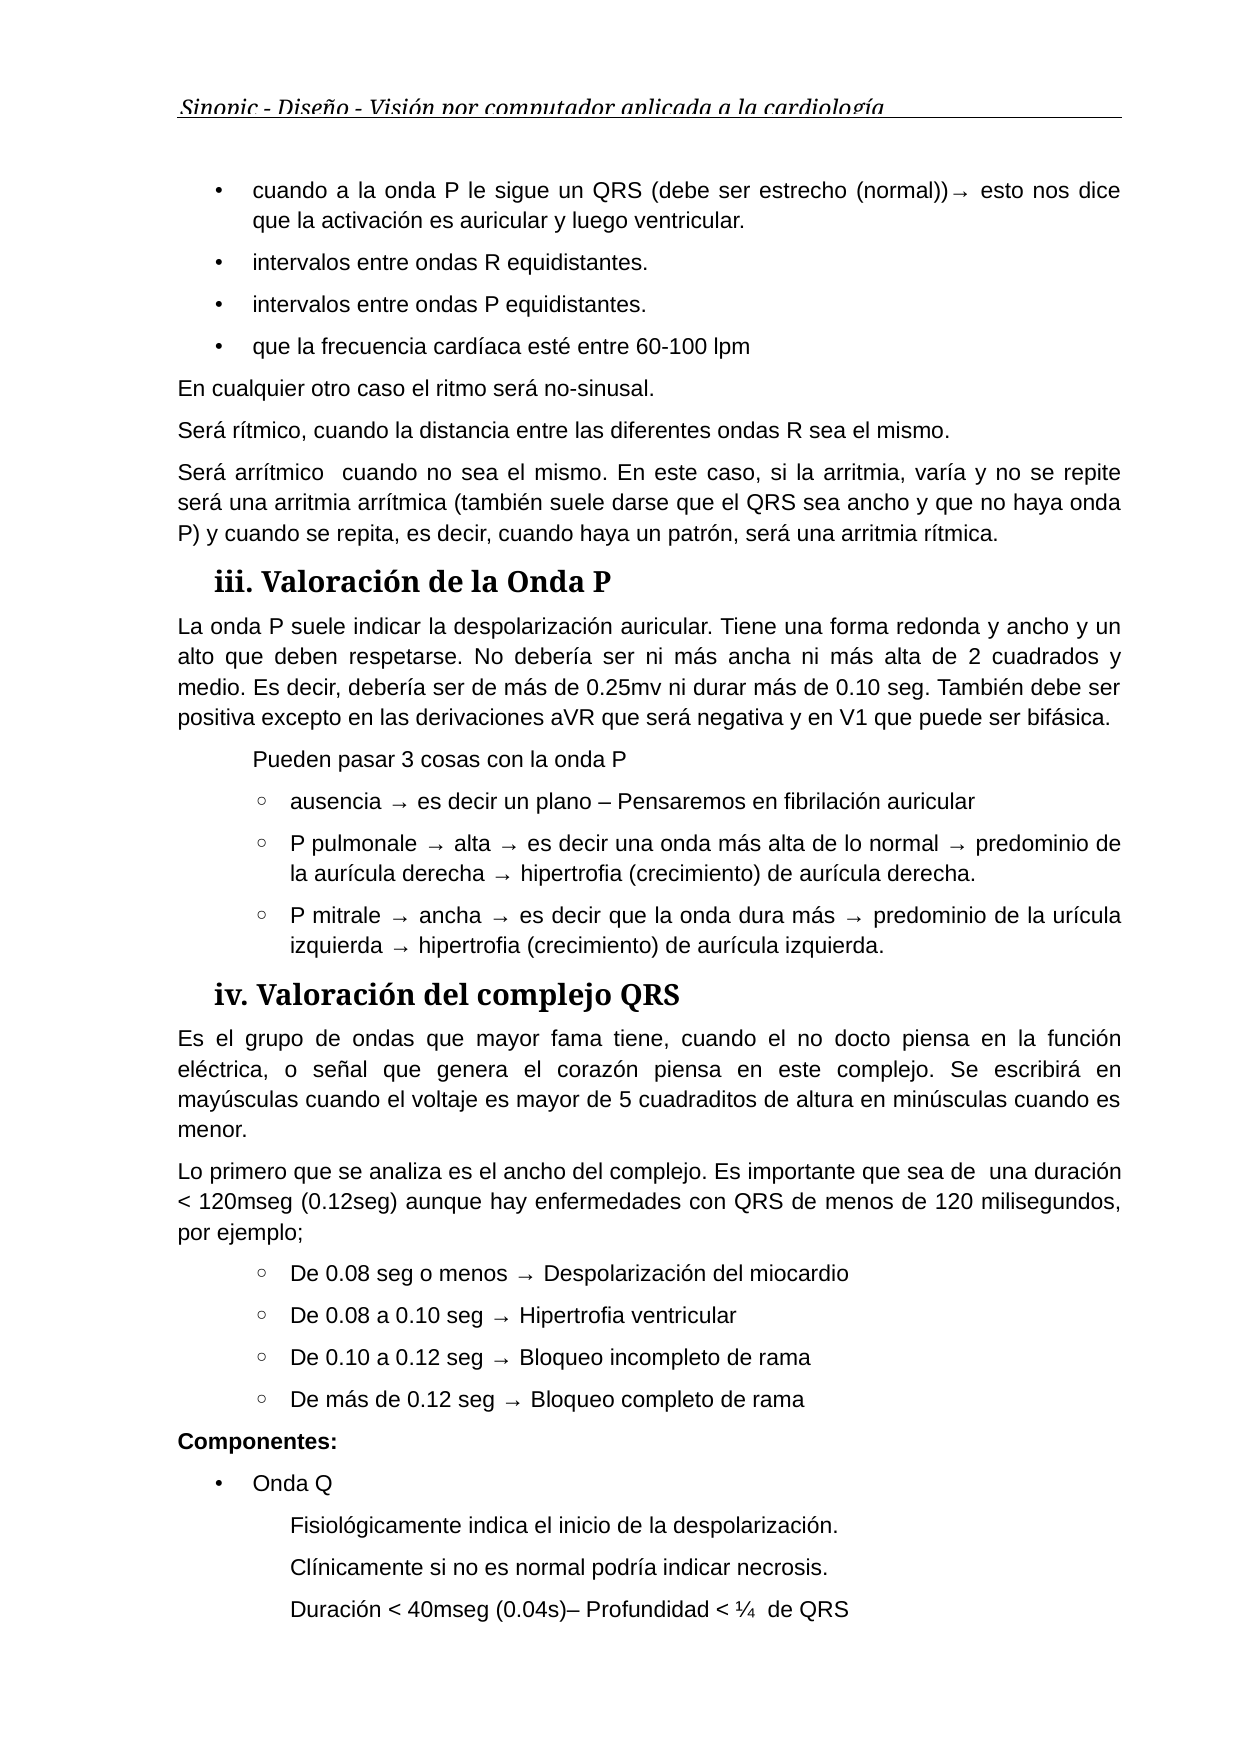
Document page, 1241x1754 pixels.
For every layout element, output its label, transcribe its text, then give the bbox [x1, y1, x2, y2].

list intervalos entre ondas P equidistantes. [215, 291, 1122, 318]
list Clínicamente si no es normal podría indicar necrosis. [252, 1554, 1122, 1581]
list Pueden pasar 3 cosas con la onda P [215, 746, 1122, 772]
text La onda P suele indicar la despolarización auricular. Tiene una forma redonda y ancho y un alto que deben respetarse. No debería ser ni más ancha ni más alta de 2 cuadrados y medio. Es decir, debería ser de más de 0.25mv ni durar más de 0.10 seg. También debe ser positiva excepto en las derivaciones aVR que será negativa y en V1 que puede ser bifásica. [177, 613, 1122, 730]
list que la frecuencia cardíaca esté entre 60-100 lpm [215, 333, 1122, 359]
list Valoración del complejo QRS [207, 974, 1122, 1014]
list P mitrale → ancha → es decir que la onda dura más → predominio de la urícula izquierda → hipertrofia (crecimiento) de aurícula izquierda. [252, 902, 1122, 958]
list cuando a la onda P le sigue un QRS (debe ser estrecho (normal))→ esto nos dice que la activación es auricular y luego ventricular. [215, 177, 1122, 234]
list De 0.08 seg o menos → Despolarización del miocardio [252, 1260, 1122, 1287]
text En cualquier otro caso el ritmo será no-sinusal. [177, 375, 1122, 402]
text Es el grupo de ondas que mayor fama tiene, cuando el no docto piensa en la función eléctrica, o señal que genera el corazón piensa en este complejo. Se escribirá en mayúsculas cuando el voltaje es mayor de 5 cuadraditos de altura en minúsculas cuando es menor. [177, 1025, 1122, 1142]
list Valoración de la Onda P [207, 562, 1122, 601]
text Será rítmico, cuando la distancia entre las diferentes ondas R sea el mismo. [177, 417, 1122, 443]
list Onda Q [215, 1470, 1122, 1497]
list Duración < 40mseg (0.04s)– Profundidad < ¼ de QRS [252, 1596, 1122, 1623]
list intervalos entre ondas R equidistantes. [215, 249, 1122, 276]
list De 0.08 a 0.10 seg → Hipertrofia ventricular [252, 1302, 1122, 1329]
list De 0.10 a 0.12 seg → Bloqueo incompleto de rama [252, 1344, 1122, 1371]
list P pulmonale → alta → es decir una onda más alta de lo normal → predominio de la aurícula derecha → hipertrofia (crecimiento) de aurícula derecha. [252, 829, 1122, 886]
list ausencia → es decir un plano – Pensaremos en fibrilación auricular [252, 788, 1122, 814]
text Componentes: [177, 1428, 1122, 1455]
text Lo primero que se analiza es el ancho del complejo. Es importante que sea de una duración < 120mseg (0.12seg) aunque hay enfermedades con QRS de menos de 120 milisegundos, por ejemplo; [177, 1158, 1122, 1245]
list Fisiológicamente indica el inicio de la despolarización. [252, 1512, 1122, 1539]
text Será arrítmico cuando no sea el mismo. En este caso, si la arritmia, varía y no se repite será una arritmia arrítmica (también suele darse que el QRS sea ancho y que no haya onda P) y cuando se repita, es decir, cuando haya un patrón, será una arritmia rítmica. [177, 459, 1122, 546]
list De más de 0.12 seg → Bloqueo completo de rama [252, 1386, 1122, 1413]
